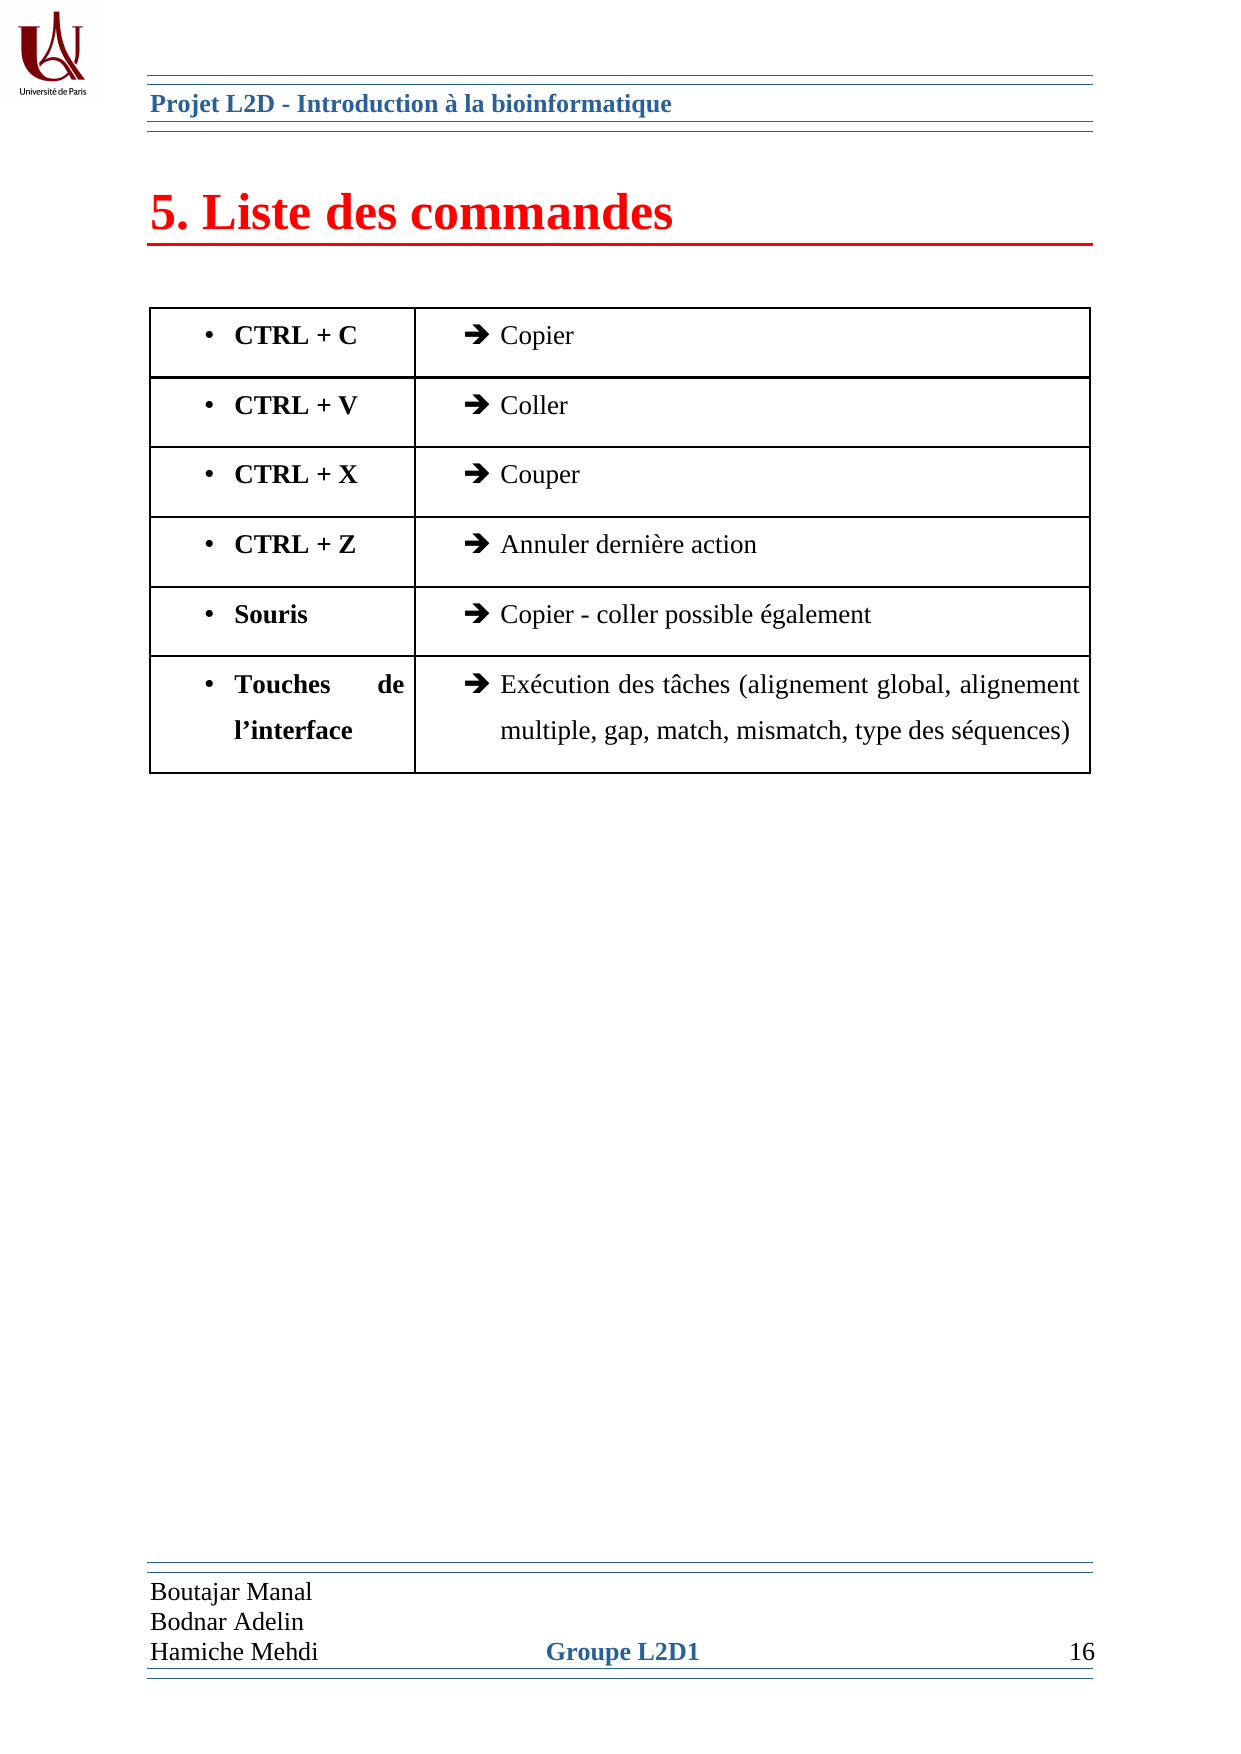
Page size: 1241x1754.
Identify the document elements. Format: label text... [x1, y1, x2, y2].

subtitle 5. Liste des commandes [147, 178, 1093, 243]
table_cell CTRL + V [151, 379, 414, 446]
picture [0, 0, 101, 107]
table_cell Coller [416, 379, 1089, 446]
table_header CTRL + C [151, 309, 414, 376]
table_cell Souris [151, 588, 414, 655]
table_cell Exécution des tâches (alignement global, alignement multiple, gap, match, mismatch, type des séquences) [416, 657, 1089, 772]
table_cell CTRL + Z [151, 518, 414, 586]
table_cell Copier - coller possible également [416, 588, 1089, 655]
table_cell Touches de l’interface [151, 657, 414, 772]
table_cell Couper [416, 448, 1089, 516]
table_header Copier [416, 309, 1089, 376]
table_cell CTRL + X [151, 448, 414, 516]
table_cell Annuler dernière action [416, 518, 1089, 586]
